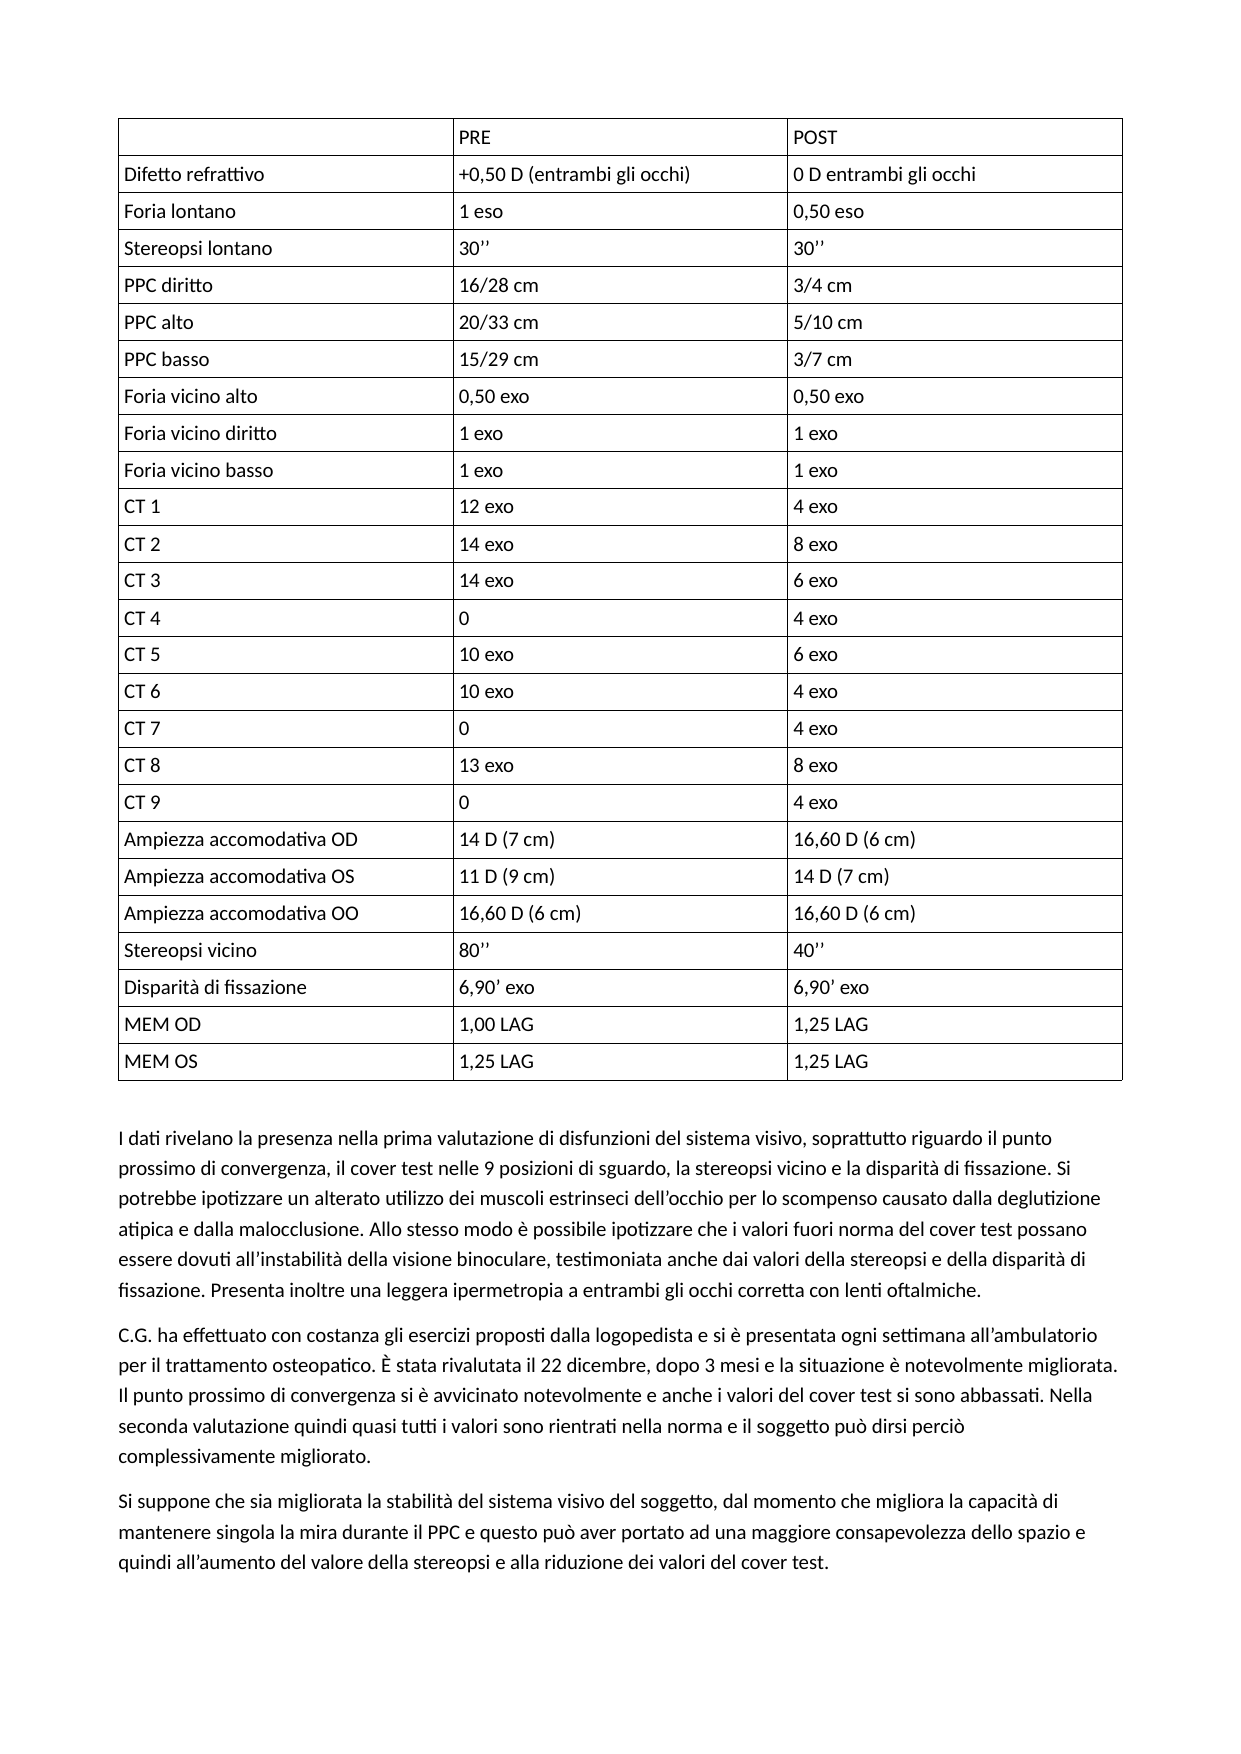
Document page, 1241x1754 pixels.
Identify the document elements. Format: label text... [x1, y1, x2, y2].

table_cell 12 exo [454, 489, 787, 525]
table_cell Foria lontano [119, 193, 453, 229]
table_cell 4 exo [788, 785, 1122, 821]
table_cell 6,90’ exo [454, 970, 787, 1006]
table_cell Stereopsi lontano [119, 230, 453, 266]
table_cell 1 exo [454, 415, 787, 451]
table_cell 13 exo [454, 748, 787, 784]
table_cell CT 5 [119, 637, 453, 673]
table_cell Difetto refrattivo [119, 156, 453, 192]
table_cell Foria vicino basso [119, 452, 453, 488]
table_cell Foria vicino alto [119, 378, 453, 414]
table_cell Ampiezza accomodativa OO [119, 896, 453, 932]
table_cell 5/10 cm [788, 304, 1122, 340]
table_cell 4 exo [788, 674, 1122, 710]
table_cell 4 exo [788, 489, 1122, 525]
table_cell 0 [454, 600, 787, 636]
table_cell 1,00 LAG [454, 1007, 787, 1043]
table_header [119, 119, 453, 155]
table_cell 0,50 exo [788, 378, 1122, 414]
table_cell 14 exo [454, 563, 787, 599]
table_cell 14 exo [454, 526, 787, 562]
table_cell 6 exo [788, 637, 1122, 673]
table_cell 40’’ [788, 933, 1122, 969]
text Si suppone che sia migliorata la stabilità del sistema visivo del soggetto, dal momento che migliora la capacità di mantenere singola la mira durante il PPC e questo può aver portato ad una maggiore consapevolezza dello spazio e quindi all’aumento del valore della stereopsi e alla riduzione dei valori del cover test. [118, 1488, 1122, 1575]
table_cell 10 exo [454, 674, 787, 710]
table_cell PPC diritto [119, 267, 453, 303]
table_cell CT 9 [119, 785, 453, 821]
table_cell PPC basso [119, 341, 453, 377]
table_cell 6,90’ exo [788, 970, 1122, 1006]
table_cell 1 exo [454, 452, 787, 488]
table_cell Ampiezza accomodativa OD [119, 822, 453, 858]
table_cell 16,60 D (6 cm) [788, 896, 1122, 932]
table_cell CT 8 [119, 748, 453, 784]
table_cell 8 exo [788, 748, 1122, 784]
text C.G. ha effettuato con costanza gli esercizi proposti dalla logopedista e si è presentata ogni settimana all’ambulatorio per il trattamento osteopatico. È stata rivalutata il 22 dicembre, dopo 3 mesi e la situazione è notevolmente migliorata. Il punto prossimo di convergenza si è avvicinato notevolmente e anche i valori del cover test si sono abbassati. Nella seconda valutazione quindi quasi tutti i valori sono rientrati nella norma e il soggetto può dirsi perciò complessivamente migliorato. [118, 1322, 1122, 1469]
table_cell MEM OD [119, 1007, 453, 1043]
table_cell 0 [454, 711, 787, 747]
table_cell 1 exo [788, 452, 1122, 488]
table_cell +0,50 D (entrambi gli occhi) [454, 156, 787, 192]
table_cell CT 2 [119, 526, 453, 562]
table_cell CT 1 [119, 489, 453, 525]
table_cell 14 D (7 cm) [454, 822, 787, 858]
table_cell 16/28 cm [454, 267, 787, 303]
table_cell 1,25 LAG [788, 1007, 1122, 1043]
table_cell 6 exo [788, 563, 1122, 599]
table_cell 3/4 cm [788, 267, 1122, 303]
table_cell 15/29 cm [454, 341, 787, 377]
table_cell 1,25 LAG [454, 1044, 787, 1079]
table_cell 3/7 cm [788, 341, 1122, 377]
table_cell 16,60 D (6 cm) [788, 822, 1122, 858]
table_cell CT 4 [119, 600, 453, 636]
table_cell 1 exo [788, 415, 1122, 451]
table_cell 0,50 eso [788, 193, 1122, 229]
table_cell CT 7 [119, 711, 453, 747]
table_cell 8 exo [788, 526, 1122, 562]
table_cell 80’’ [454, 933, 787, 969]
table_cell 16,60 D (6 cm) [454, 896, 787, 932]
table_cell 1,25 LAG [788, 1044, 1122, 1079]
table_cell 4 exo [788, 711, 1122, 747]
text I dati rivelano la presenza nella prima valutazione di disfunzioni del sistema visivo, soprattutto riguardo il punto prossimo di convergenza, il cover test nelle 9 posizioni di sguardo, la stereopsi vicino e la disparità di fissazione. Si potrebbe ipotizzare un alterato utilizzo dei muscoli estrinseci dell’occhio per lo scompenso causato dalla deglutizione atipica e dalla malocclusione. Allo stesso modo è possibile ipotizzare che i valori fuori norma del cover test possano essere dovuti all’instabilità della visione binoculare, testimoniata anche dai valori della stereopsi e della disparità di fissazione. Presenta inoltre una leggera ipermetropia a entrambi gli occhi corretta con lenti oftalmiche. [118, 1125, 1122, 1302]
table_header PRE [454, 119, 787, 155]
table_cell Stereopsi vicino [119, 933, 453, 969]
table_cell Disparità di fissazione [119, 970, 453, 1006]
table_cell 30’’ [454, 230, 787, 266]
table_cell 14 D (7 cm) [788, 859, 1122, 895]
table_cell 30’’ [788, 230, 1122, 266]
table_cell Ampiezza accomodativa OS [119, 859, 453, 895]
table_cell 10 exo [454, 637, 787, 673]
table_cell PPC alto [119, 304, 453, 340]
table_cell CT 3 [119, 563, 453, 599]
table_cell Foria vicino diritto [119, 415, 453, 451]
table_header POST [788, 119, 1122, 155]
table_cell 11 D (9 cm) [454, 859, 787, 895]
table_cell MEM OS [119, 1044, 453, 1079]
table_cell 4 exo [788, 600, 1122, 636]
table_cell 20/33 cm [454, 304, 787, 340]
table_cell 1 eso [454, 193, 787, 229]
table_cell CT 6 [119, 674, 453, 710]
table_cell 0 [454, 785, 787, 821]
table_cell 0,50 exo [454, 378, 787, 414]
table_cell 0 D entrambi gli occhi [788, 156, 1122, 192]
